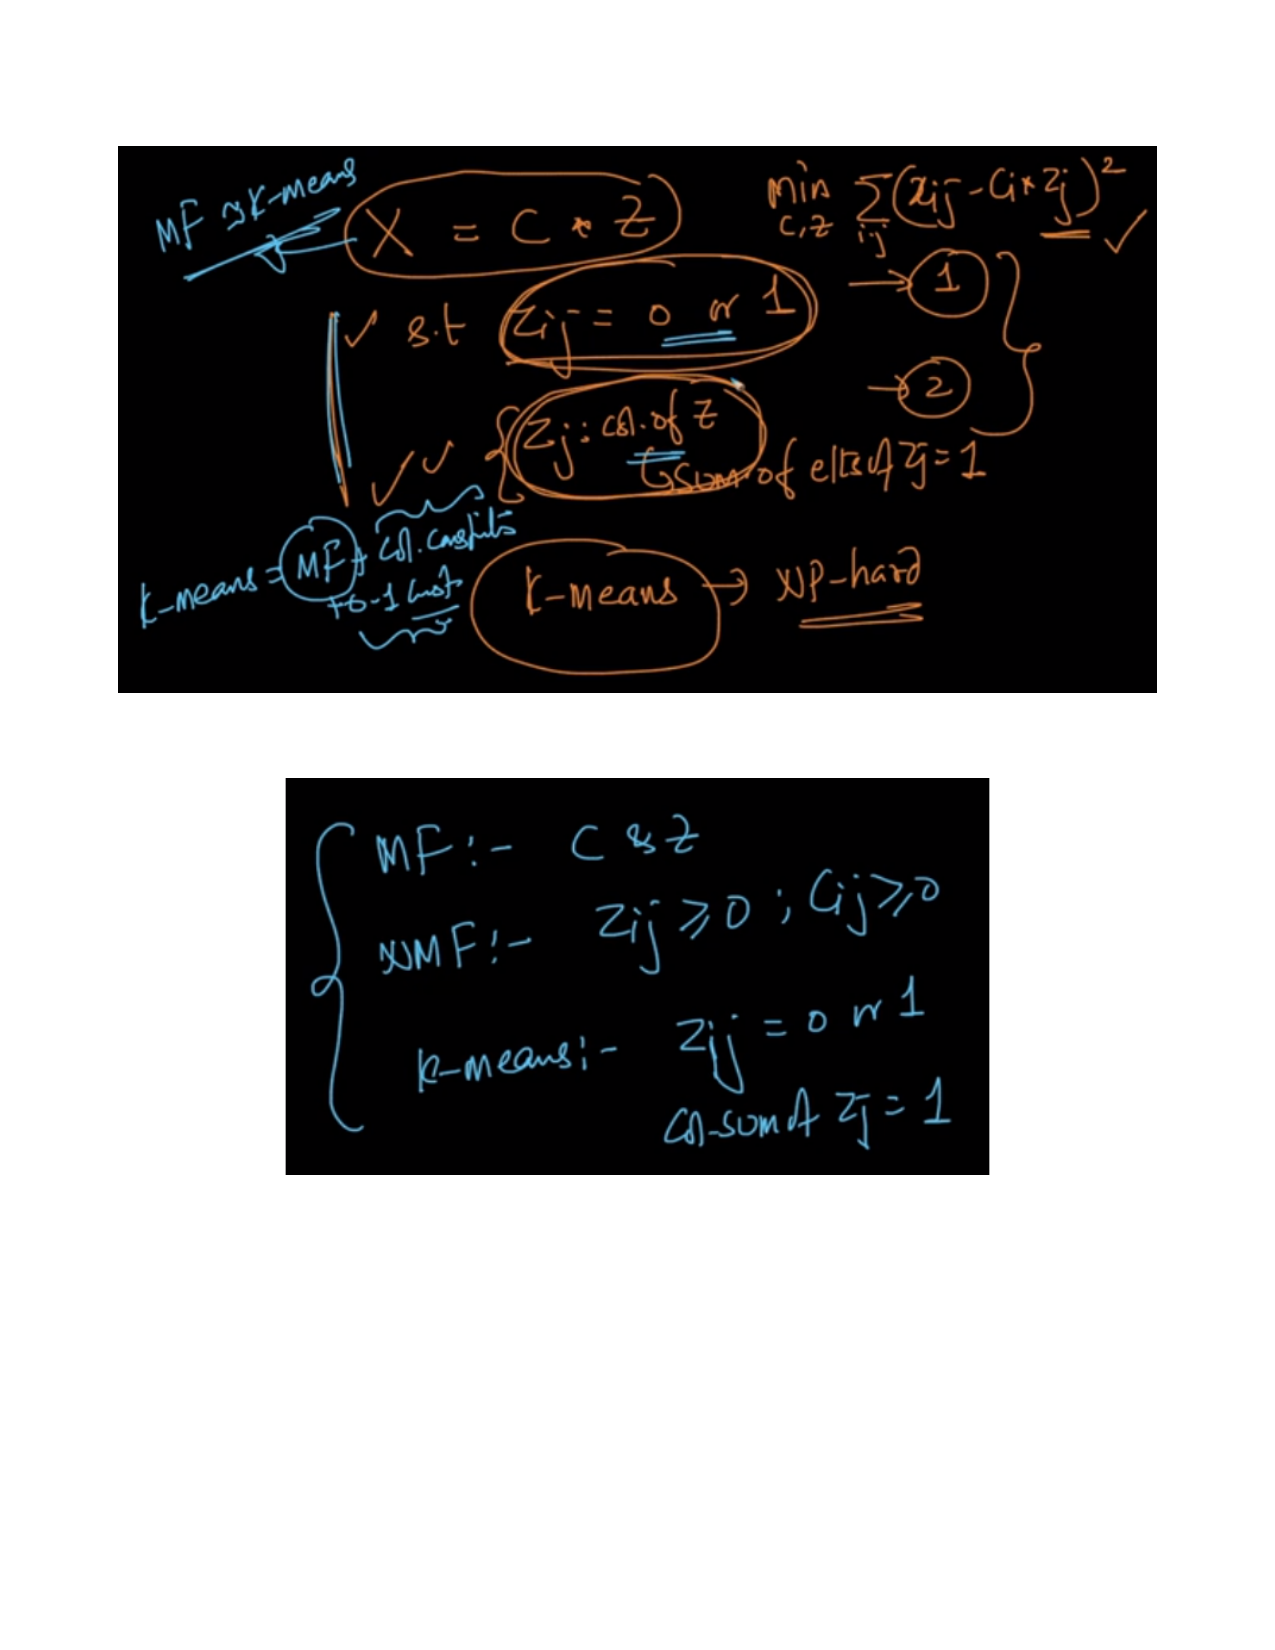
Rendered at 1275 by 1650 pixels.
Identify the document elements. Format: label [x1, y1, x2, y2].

picture [285, 778, 990, 1175]
picture [118, 146, 1157, 693]
